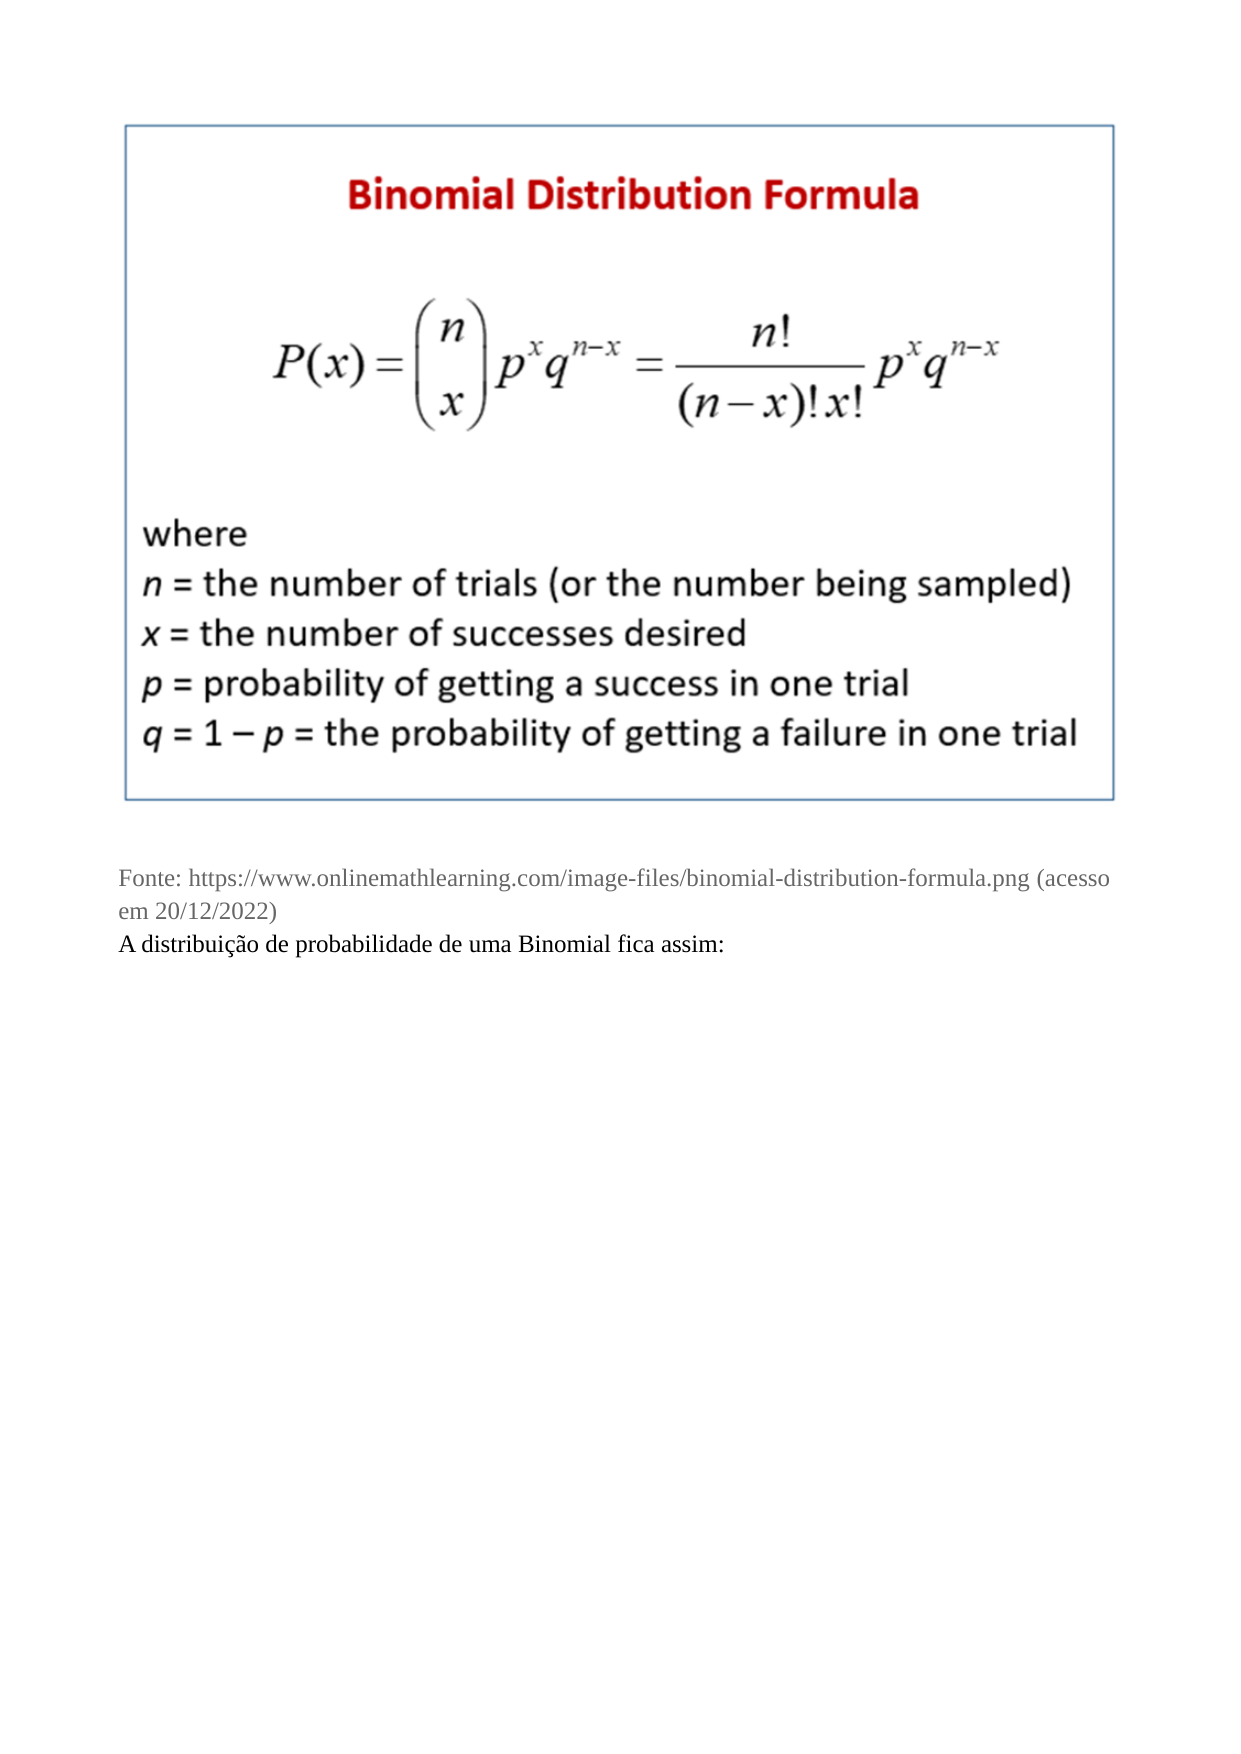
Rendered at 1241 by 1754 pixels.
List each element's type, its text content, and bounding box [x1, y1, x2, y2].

text Fonte: https://www.onlinemathlearning.com/image-files/binomial-distribution-formula.png (acesso em 20/12/2022) [118, 863, 1122, 924]
text A distribuição de probabilidade de uma Binomial fica assim: [118, 929, 1122, 957]
picture [118, 118, 1123, 811]
